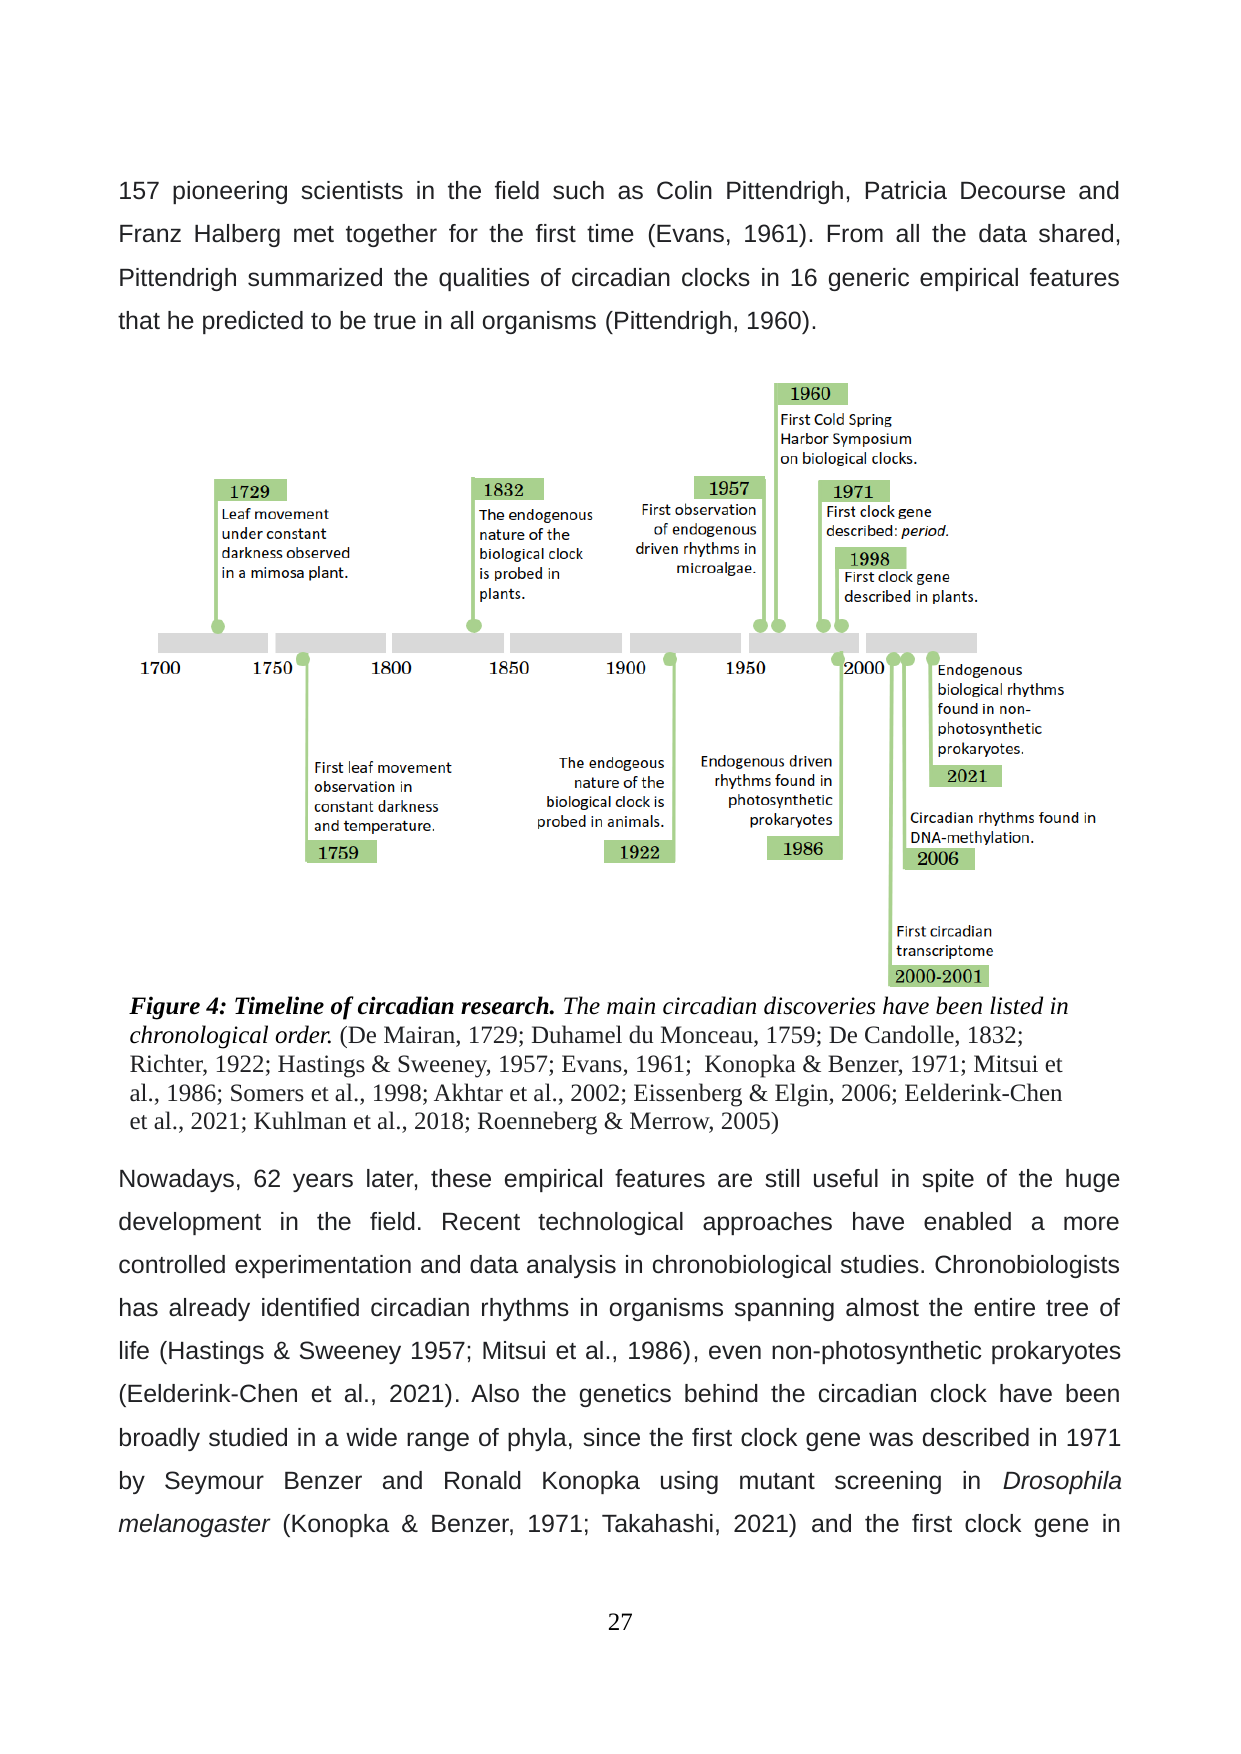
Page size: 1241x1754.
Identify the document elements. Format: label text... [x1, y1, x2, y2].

text Figure 4: Timeline of circadian research. The main circadian discoveries have been listed in chronological order. (De Mairan, 1729; Duhamel du Monceau, 1759; De Candolle, 1832; Richter, 1922; Hastings & Sweeney, 1957; Evans, 1961; Konopka & Benzer, 1971; Mitsui et al., 1986; Somers et al., 1998; Akhtar et al., 2002; Eissenberg & Elgin, 2006; Eelderink-Chen et al., 2021; Kuhlman et al., 2018; Roenneberg & Merrow, 2005) [129, 992, 1072, 1164]
text 157 pioneering scientists in the field such as Colin Pittendrigh, Patricia Decourse and Franz Halberg met together for the first time (Evans, 1961)⁠. From all the data shared, Pittendrigh summarized the qualities of circadian clocks in 16 generic empirical features that he predicted to be true in all organisms (Pittendrigh, 1960)⁠. [118, 176, 1122, 334]
picture [123, 372, 1105, 992]
text Nowadays, 62 years later, these empirical features are still useful in spite of the huge development in the field. Recent technological approaches have enabled a more controlled experimentation and data analysis in chronobiological studies. Chronobiologists has already identified circadian rhythms in organisms spanning almost the entire tree of life (Hastings & Sweeney 1957; Mitsui et al., 1986)⁠, even non-photosynthetic prokaryotes (Eelderink-Chen et al., 2021)⁠. Also the genetics behind the circadian clock have been broadly studied in a wide range of phyla, since the first clock gene was described in 1971 by Seymour Benzer and Ronald Konopka using mutant screening in Drosophila melanogaster (Konopka & Benzer, 1971; Takahashi, 2021)⁠ and the first clock gene in [118, 355, 1122, 1538]
